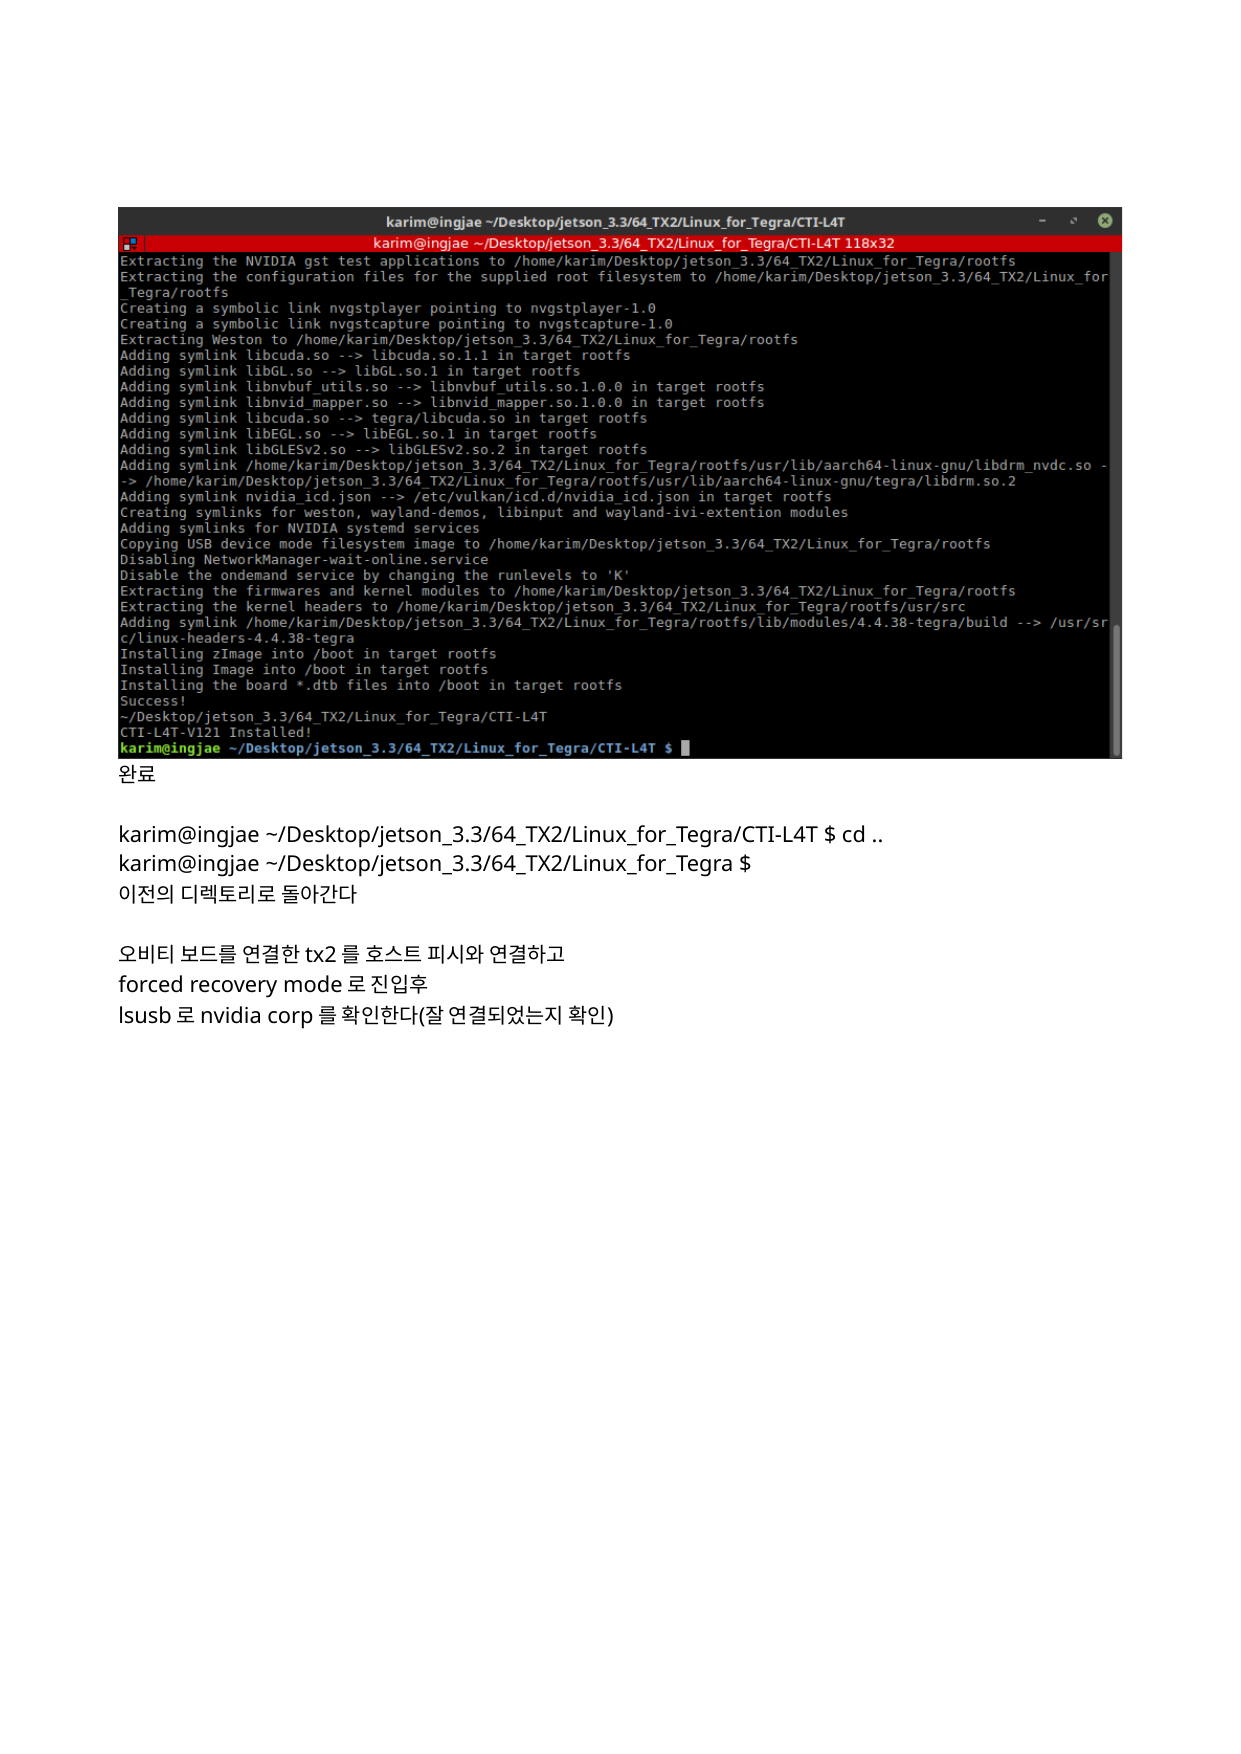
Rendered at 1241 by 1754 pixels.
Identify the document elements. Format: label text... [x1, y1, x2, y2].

text lsusb로 nvidia corp를 확인한다(잘 연결되었는지 확인) [118, 999, 1122, 1030]
text karim@ingjae ~/Desktop/jetson_3.3/64_TX2/Linux_for_Tegra/CTI-L4T $ cd .. [118, 818, 1122, 848]
text forced recovery mode로 진입후 [118, 969, 1122, 999]
text 이전의 디렉토리로 돌아간다 [118, 878, 1122, 908]
text karim@ingjae ~/Desktop/jetson_3.3/64_TX2/Linux_for_Tegra $ [118, 848, 1122, 878]
picture [118, 207, 1123, 759]
text 오비티 보드를 연결한 tx2를 호스트 피시와 연결하고 [118, 938, 1122, 969]
text 완료 [118, 759, 1122, 789]
